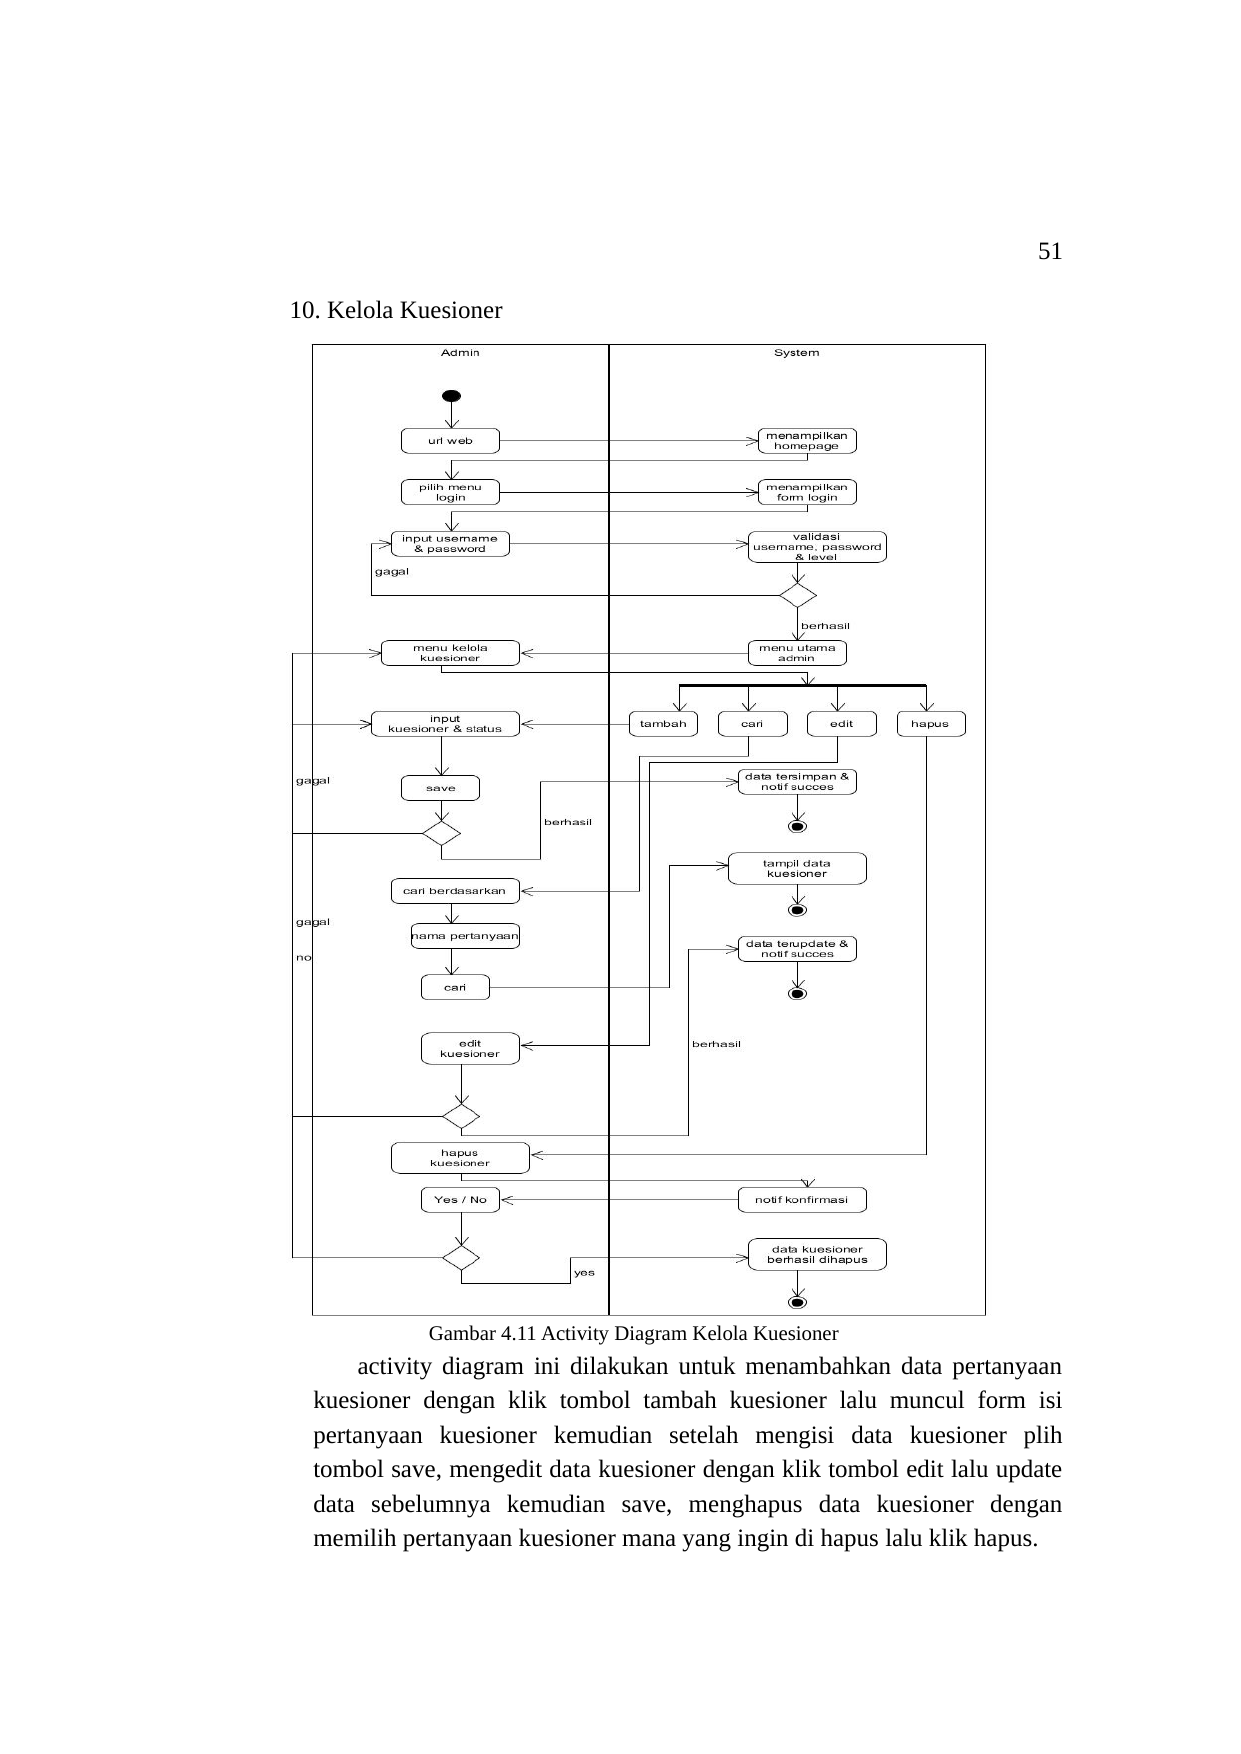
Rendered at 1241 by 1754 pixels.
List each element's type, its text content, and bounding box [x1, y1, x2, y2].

picture [262, 343, 1005, 1316]
text 10. Kelola Kuesioner [289, 295, 1063, 324]
text Gambar 4.11 Activity Diagram Kelola Kuesioner [263, 1316, 1004, 1345]
text activity diagram ini dilakukan untuk menambahkan data pertanyaan kuesioner dengan klik tombol tambah kuesioner lalu muncul form isi pertanyaan kuesioner kemudian setelah mengisi data kuesioner plih tombol save, mengedit data kuesioner dengan klik tombol edit lalu update data sebelumnya kemudian save, menghapus data kuesioner dengan memilih pertanyaan kuesioner mana yang ingin di hapus lalu klik hapus. [263, 330, 1063, 1552]
